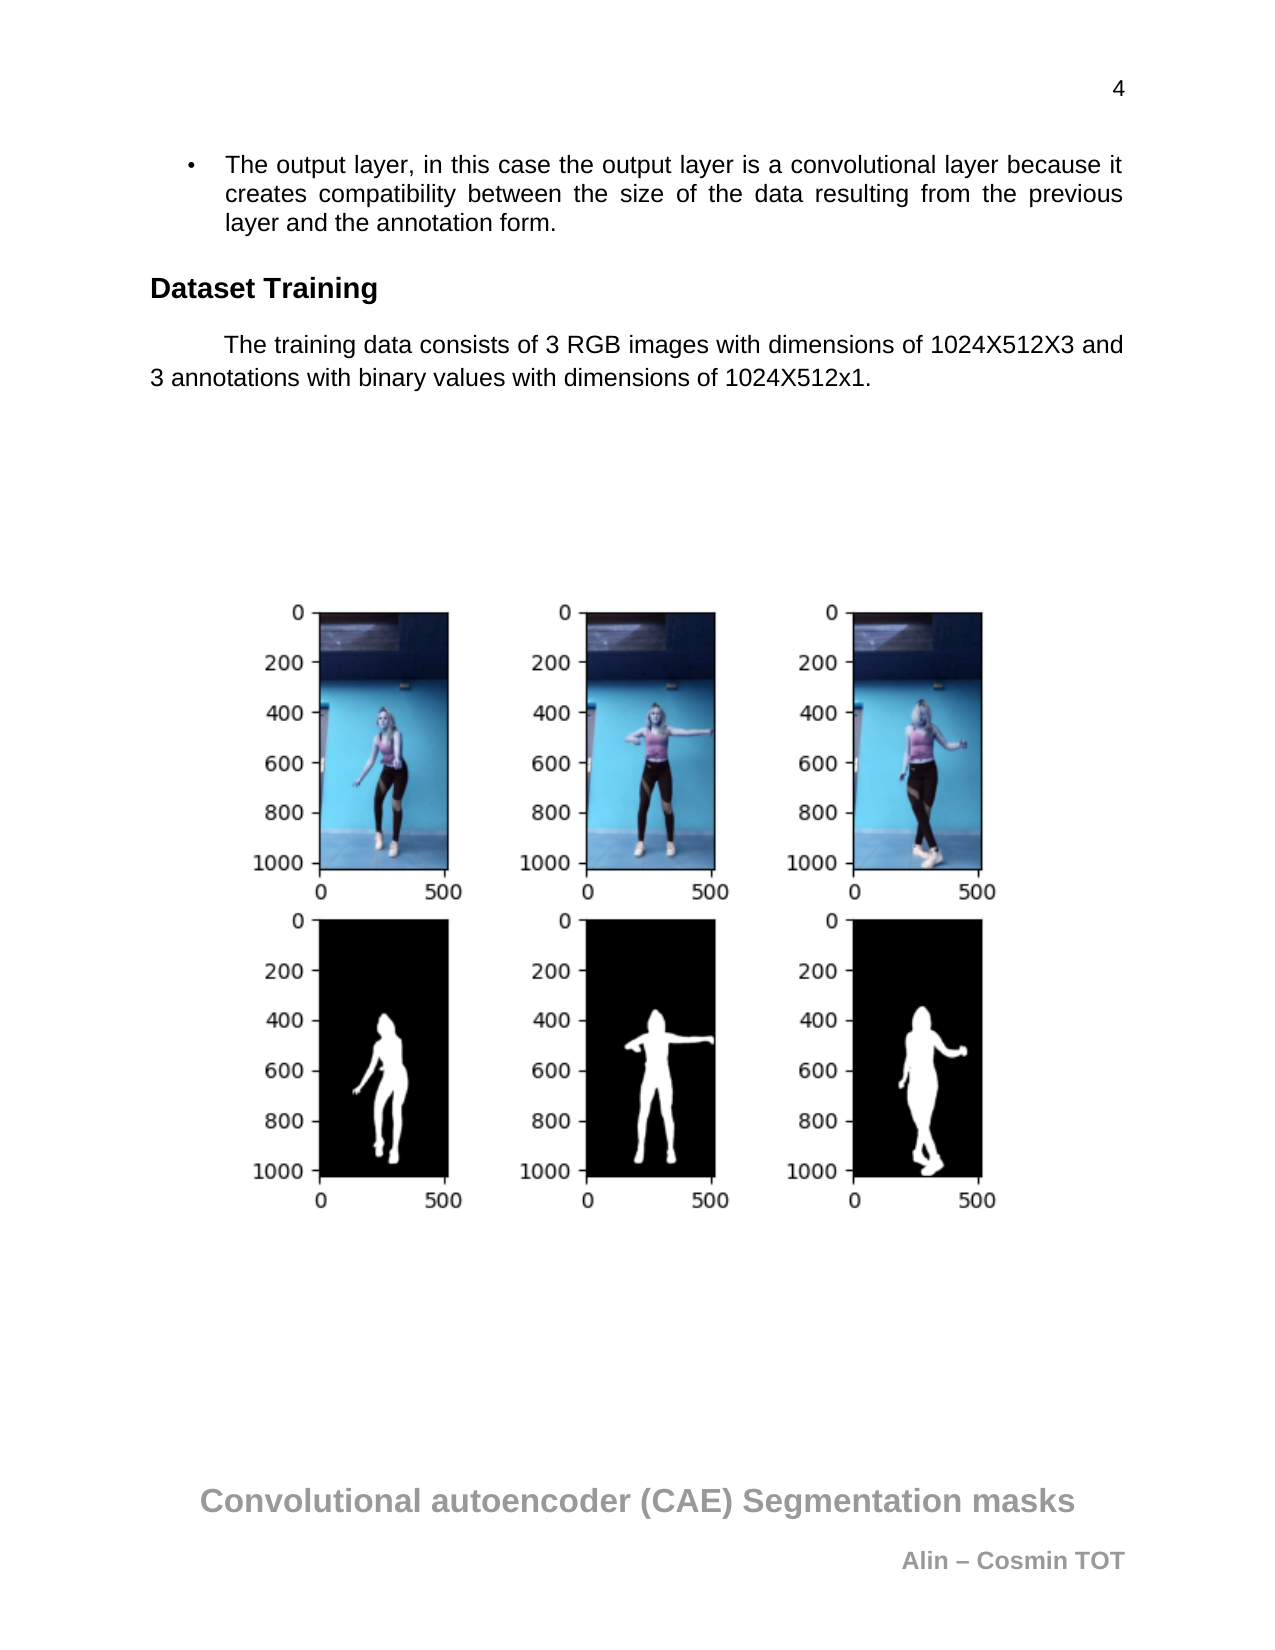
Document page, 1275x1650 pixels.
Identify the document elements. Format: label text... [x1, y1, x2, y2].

picture [150, 525, 1125, 1257]
list The output layer, in this case the output layer is a convolutional layer because it creates compatibility between the size of the data resulting from the previous layer and the annotation form. [187, 150, 1125, 236]
text The training data consists of 3 RGB images with dimensions of 1024X512X3 and 3 annotations with binary values with dimensions of 1024X512x1. [150, 330, 1125, 392]
text Dataset Training [150, 271, 1125, 304]
